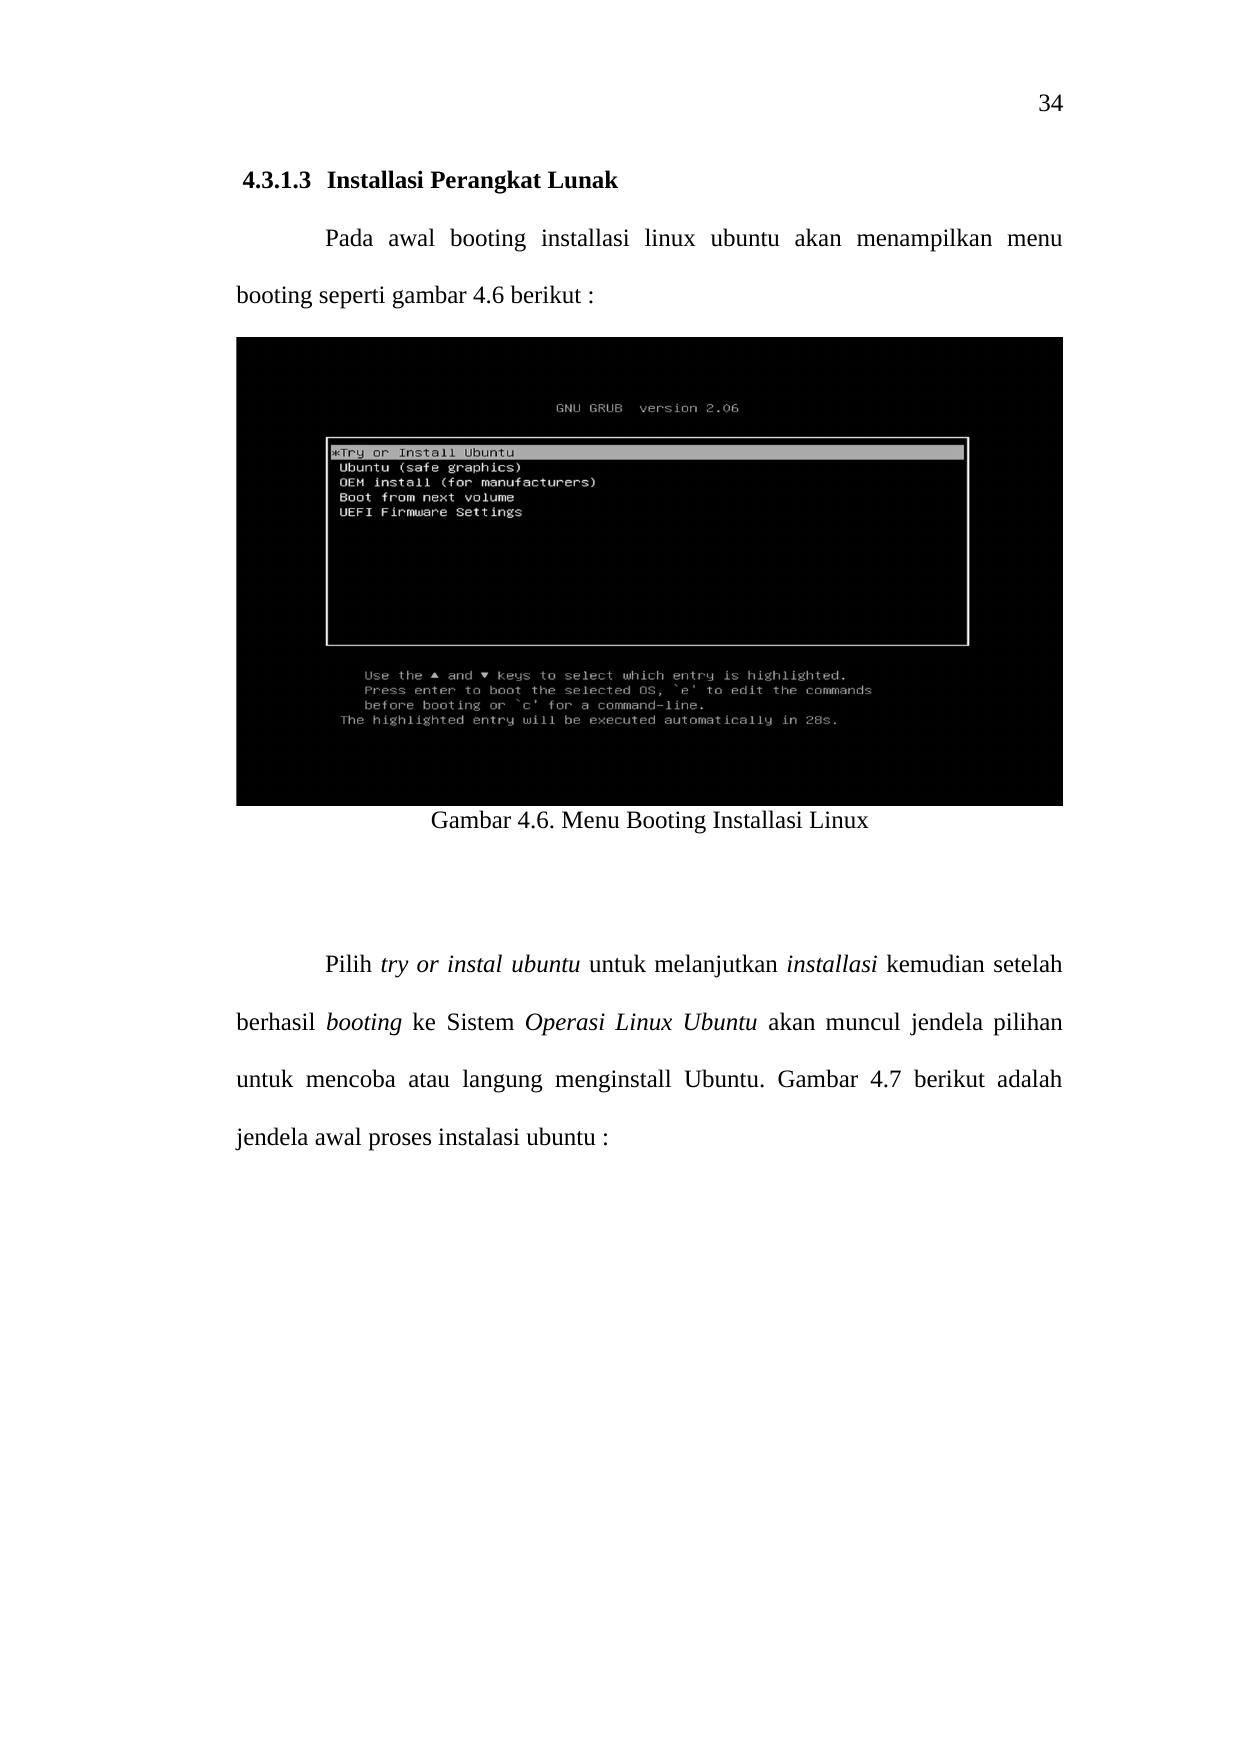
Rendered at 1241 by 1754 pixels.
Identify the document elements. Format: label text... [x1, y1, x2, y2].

text Pada awal booting installasi linux ubuntu akan menampilkan menu booting seperti gambar 4.6 berikut : [236, 223, 1063, 309]
subtitle Installasi Perangkat Lunak [236, 165, 1063, 194]
text Pilih try or instal ubuntu untuk melanjutkan installasi kemudian setelah berhasil booting ke Sistem Operasi Linux Ubuntu akan muncul jendela pilihan untuk mencoba atau langung menginstall Ubuntu. Gambar 4.7 berikut adalah jendela awal proses instalasi ubuntu : [236, 949, 1063, 1151]
text Gambar 4.6. Menu booting installasi linux [236, 806, 1063, 834]
picture [236, 337, 1063, 806]
